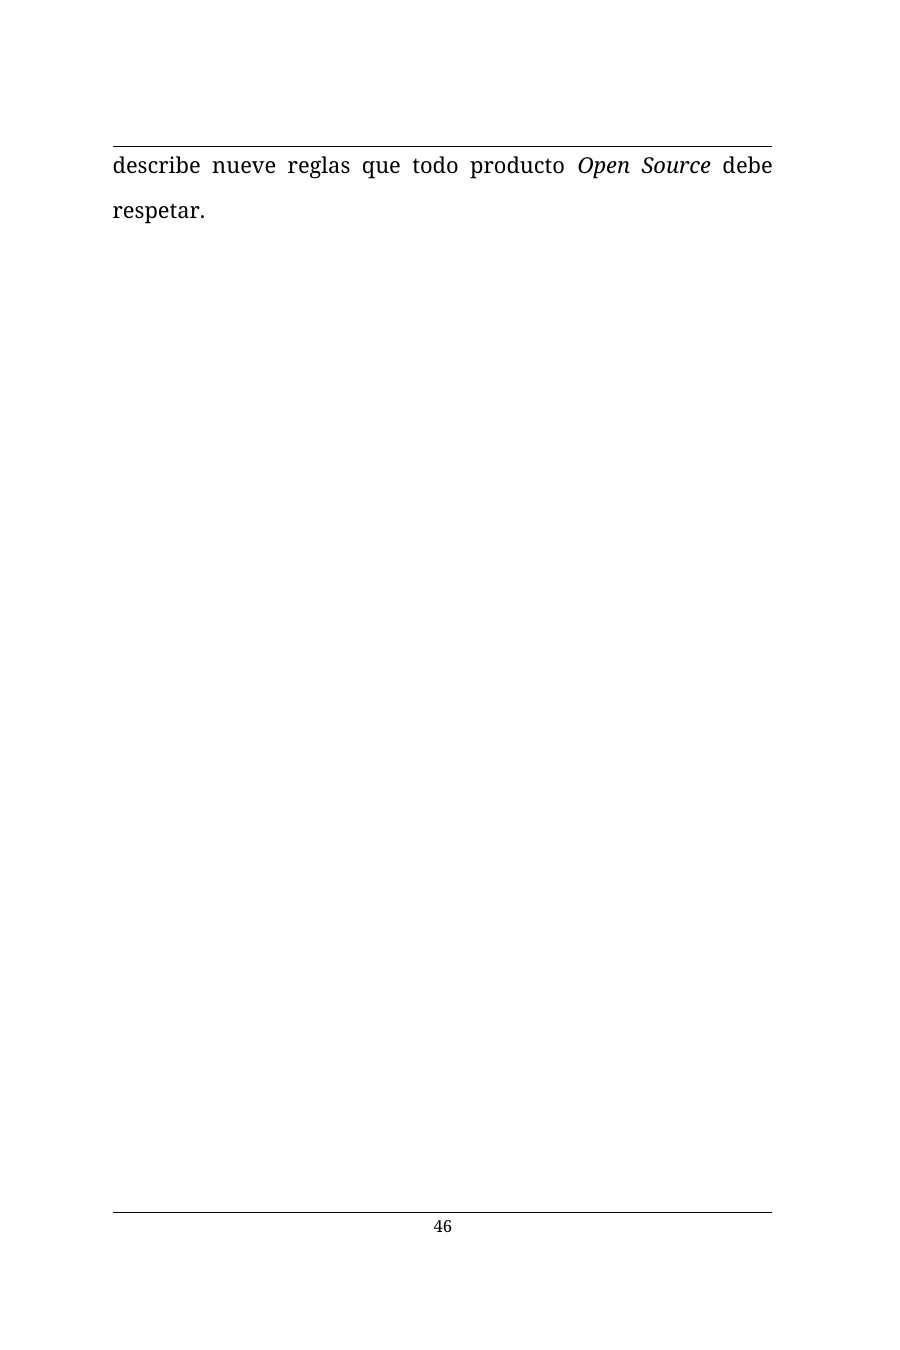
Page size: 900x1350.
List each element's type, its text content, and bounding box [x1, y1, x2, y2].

text describe nueve reglas que todo producto Open Source debe respetar. [112, 150, 772, 224]
